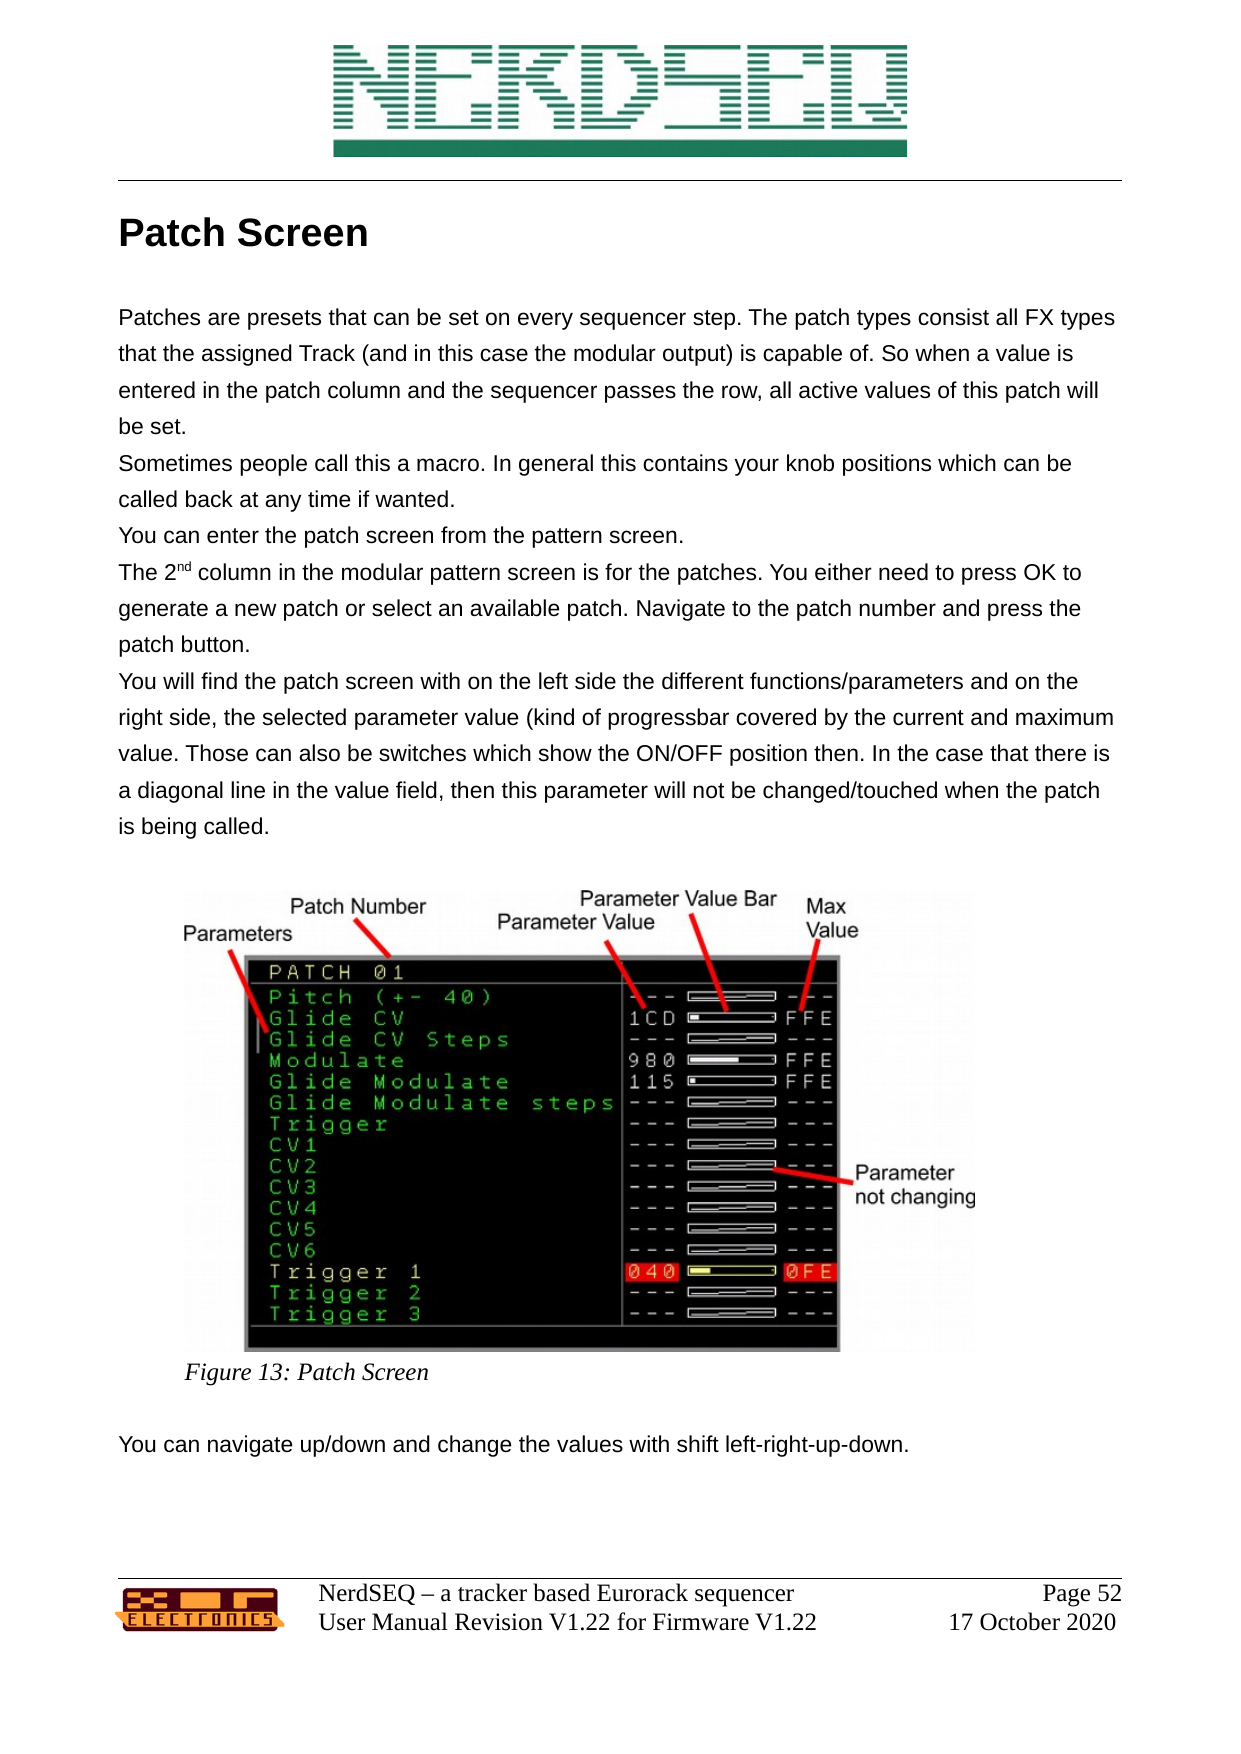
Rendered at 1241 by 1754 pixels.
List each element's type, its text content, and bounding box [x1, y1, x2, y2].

picture [333, 45, 908, 157]
text Figure 13: Patch Screen [184, 1352, 975, 1386]
picture [115, 1584, 285, 1634]
text Patches are presets that can be set on every sequencer step. The patch types consist all FX types that the assigned Track (and in this case the modular output) is capable of. So when a value is entered in the patch column and the sequencer passes the row, all active values of this patch will be set. [118, 304, 1122, 439]
text Sometimes people call this a macro. In general this contains your knob positions which can be called back at any time if wanted. [118, 449, 1122, 512]
text The 2nd column in the modular pattern screen is for the patches. You either need to press OK to generate a new patch or select an available patch. Navigate to the patch number and press the patch button. [118, 558, 1122, 658]
text You will find the patch screen with on the left side the different functions/parameters and on the right side, the selected parameter value (kind of progressbar covered by the current and maximum value. Those can also be switches which show the ON/OFF position then. In the case that there is a diagonal line in the value field, then this parameter will not be changed/touched when the patch is being called. [118, 668, 1122, 839]
text You can navigate up/down and change the values with shift left-right-up-down. [118, 1431, 1122, 1457]
text You can enter the patch screen from the pattern screen. [118, 522, 1122, 548]
picture [184, 890, 975, 1352]
subtitle Patch Screen [118, 209, 1122, 255]
